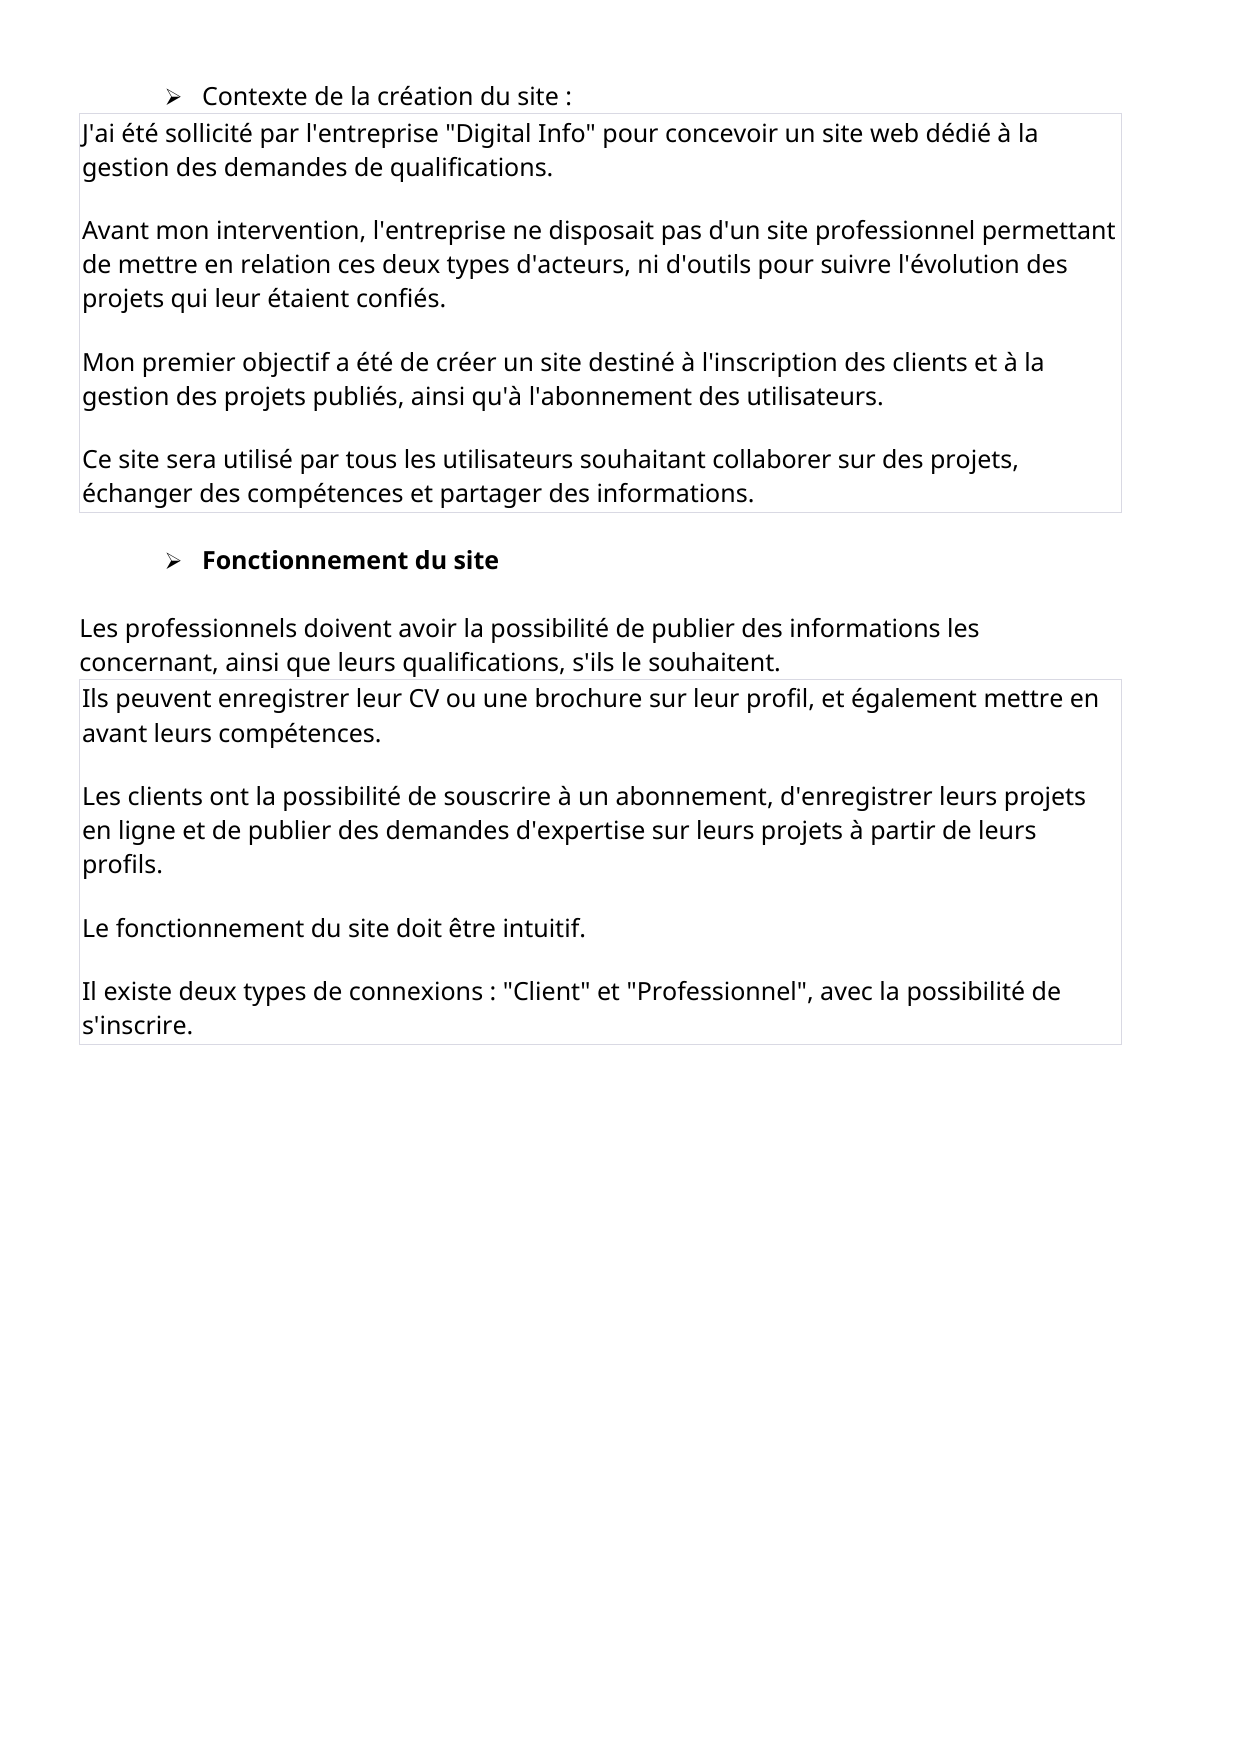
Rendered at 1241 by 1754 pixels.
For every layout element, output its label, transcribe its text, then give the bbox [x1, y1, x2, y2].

list Contexte de la création du site : [164, 78, 1121, 113]
text Les clients ont la possibilité de souscrire à un abonnement, d'enregistrer leurs projets en ligne et de publier des demandes d'expertise sur leurs projets à partir de leurs profils. [80, 776, 1121, 881]
text Les professionnels doivent avoir la possibilité de publier des informations les concernant, ainsi que leurs qualifications, s'ils le souhaitent. [79, 610, 1121, 678]
text Ils peuvent enregistrer leur CV ou une brochure sur leur profil, et également mettre en avant leurs compétences. [80, 680, 1121, 749]
text Avant mon intervention, l'entreprise ne disposait pas d'un site professionnel permettant de mettre en relation ces deux types d'acteurs, ni d'outils pour suivre l'évolution des projets qui leur étaient confiés. [80, 210, 1121, 315]
list Fonctionnement du site [164, 542, 1121, 576]
text Ce site sera utilisé par tous les utilisateurs souhaitant collaborer sur des projets, échanger des compétences et partager des informations. [80, 439, 1121, 512]
text Il existe deux types de connexions : "Client" et "Professionnel", avec la possibilité de s'inscrire. [80, 971, 1121, 1044]
text Mon premier objectif a été de créer un site destiné à l'inscription des clients et à la gestion des projets publiés, ainsi qu'à l'abonnement des utilisateurs. [80, 342, 1121, 413]
text Le fonctionnement du site doit être intuitif. [80, 908, 1121, 944]
text J'ai été sollicité par l'entreprise "Digital Info" pour concevoir un site web dédié à la gestion des demandes de qualifications. [80, 114, 1121, 183]
